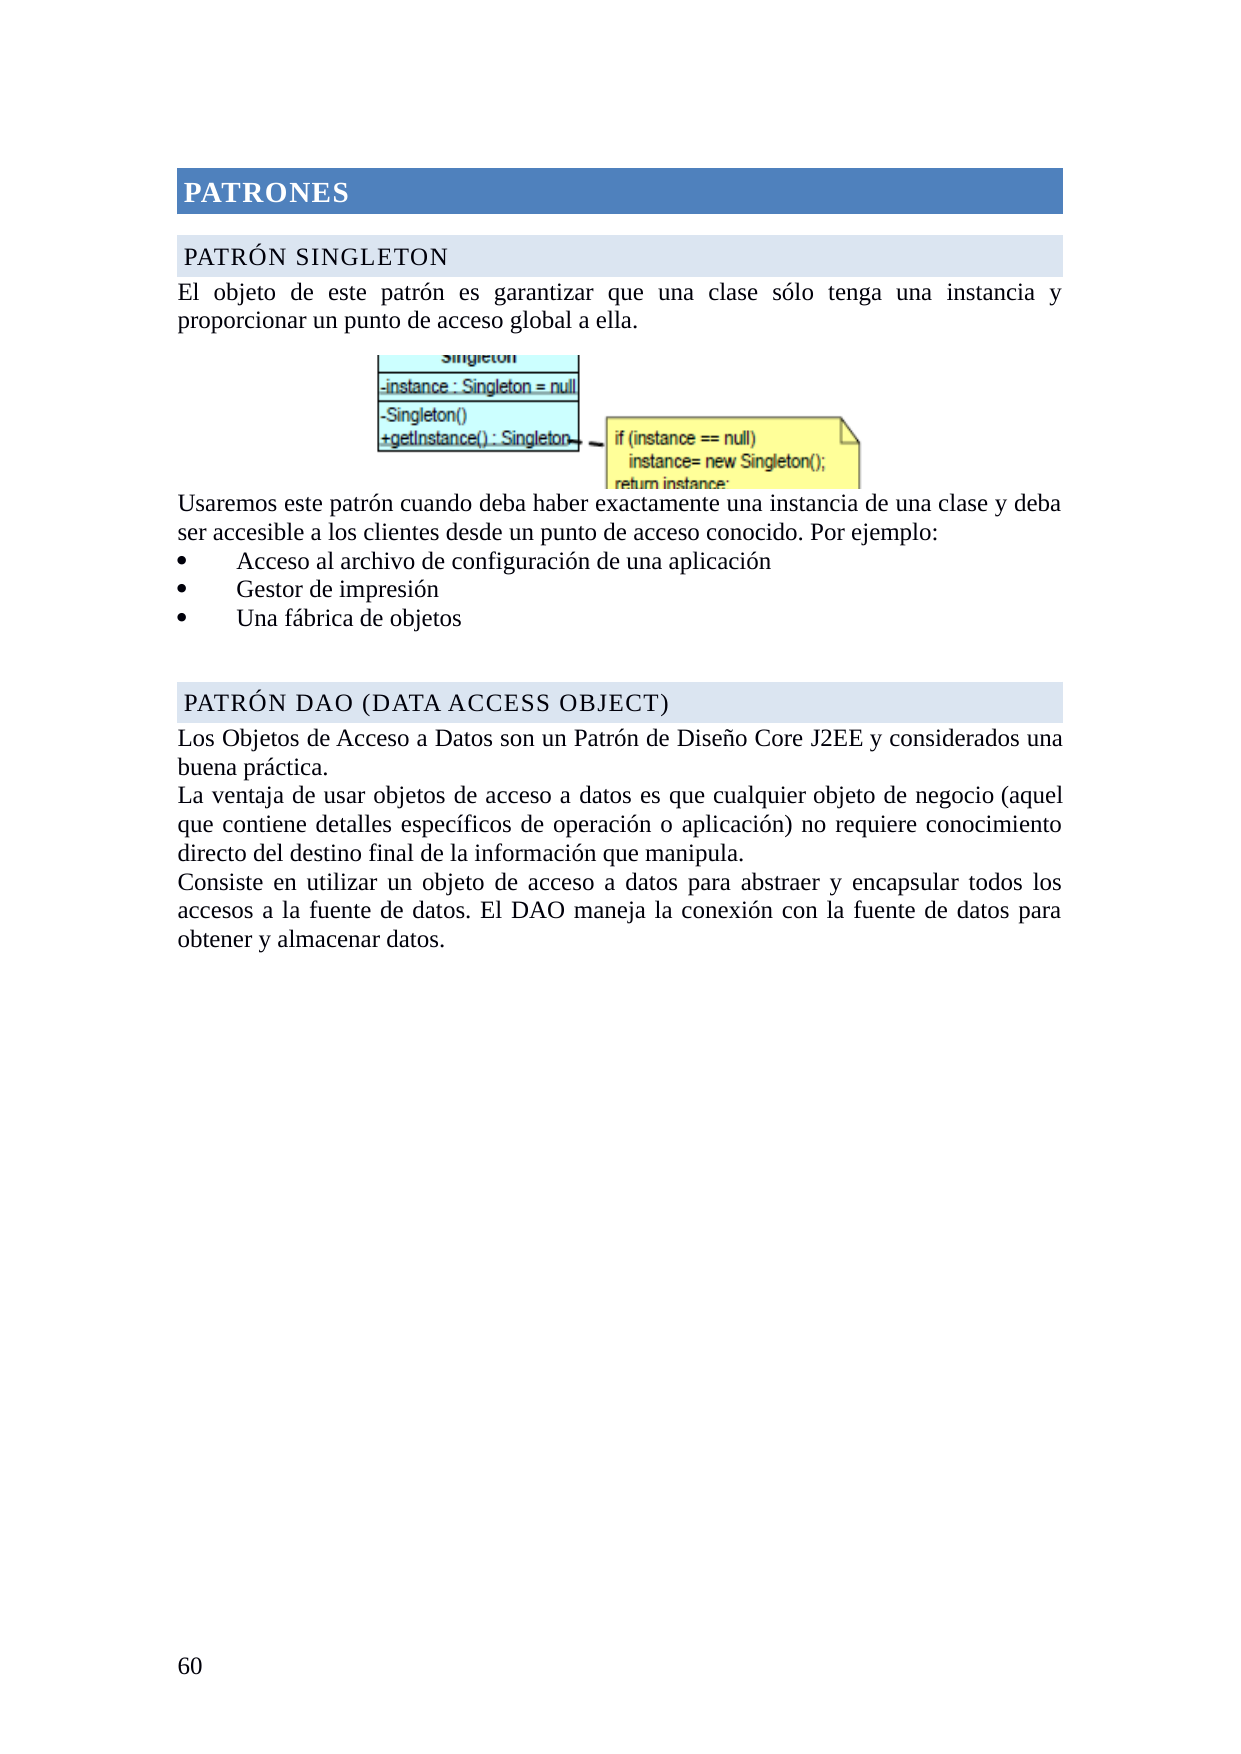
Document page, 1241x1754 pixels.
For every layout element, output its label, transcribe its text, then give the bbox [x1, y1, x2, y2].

text Los Objetos de Acceso a Datos son un Patrón de Diseño Core J2EE y considerados una buena práctica. [177, 723, 1063, 780]
text La ventaja de usar objetos de acceso a datos es que cualquier objeto de negocio (aquel que contiene detalles específicos de operación o aplicación) no requiere conocimiento directo del destino final de la información que manipula. [177, 780, 1063, 867]
subtitle Patrones [184, 175, 1057, 208]
subtitle Patrón DAO (Data Access Object) [184, 688, 1057, 717]
list Gestor de impresión [177, 574, 1063, 603]
list Una fábrica de objetos [177, 603, 1063, 632]
subtitle Patrón singleton [184, 242, 1057, 270]
text El objeto de este patrón es garantizar que una clase sólo tenga una instancia y proporcionar un punto de acceso global a ella. [177, 277, 1063, 334]
list Acceso al archivo de configuración de una aplicación [177, 546, 1063, 574]
text Usaremos este patrón cuando deba haber exactamente una instancia de una clase y deba ser accesible a los clientes desde un punto de acceso conocido. Por ejemplo: [177, 488, 1063, 546]
text Consiste en utilizar un objeto de acceso a datos para abstraer y encapsular todos los accesos a la fuente de datos. El DAO maneja la conexión con la fuente de datos para obtener y almacenar datos. [177, 867, 1063, 953]
